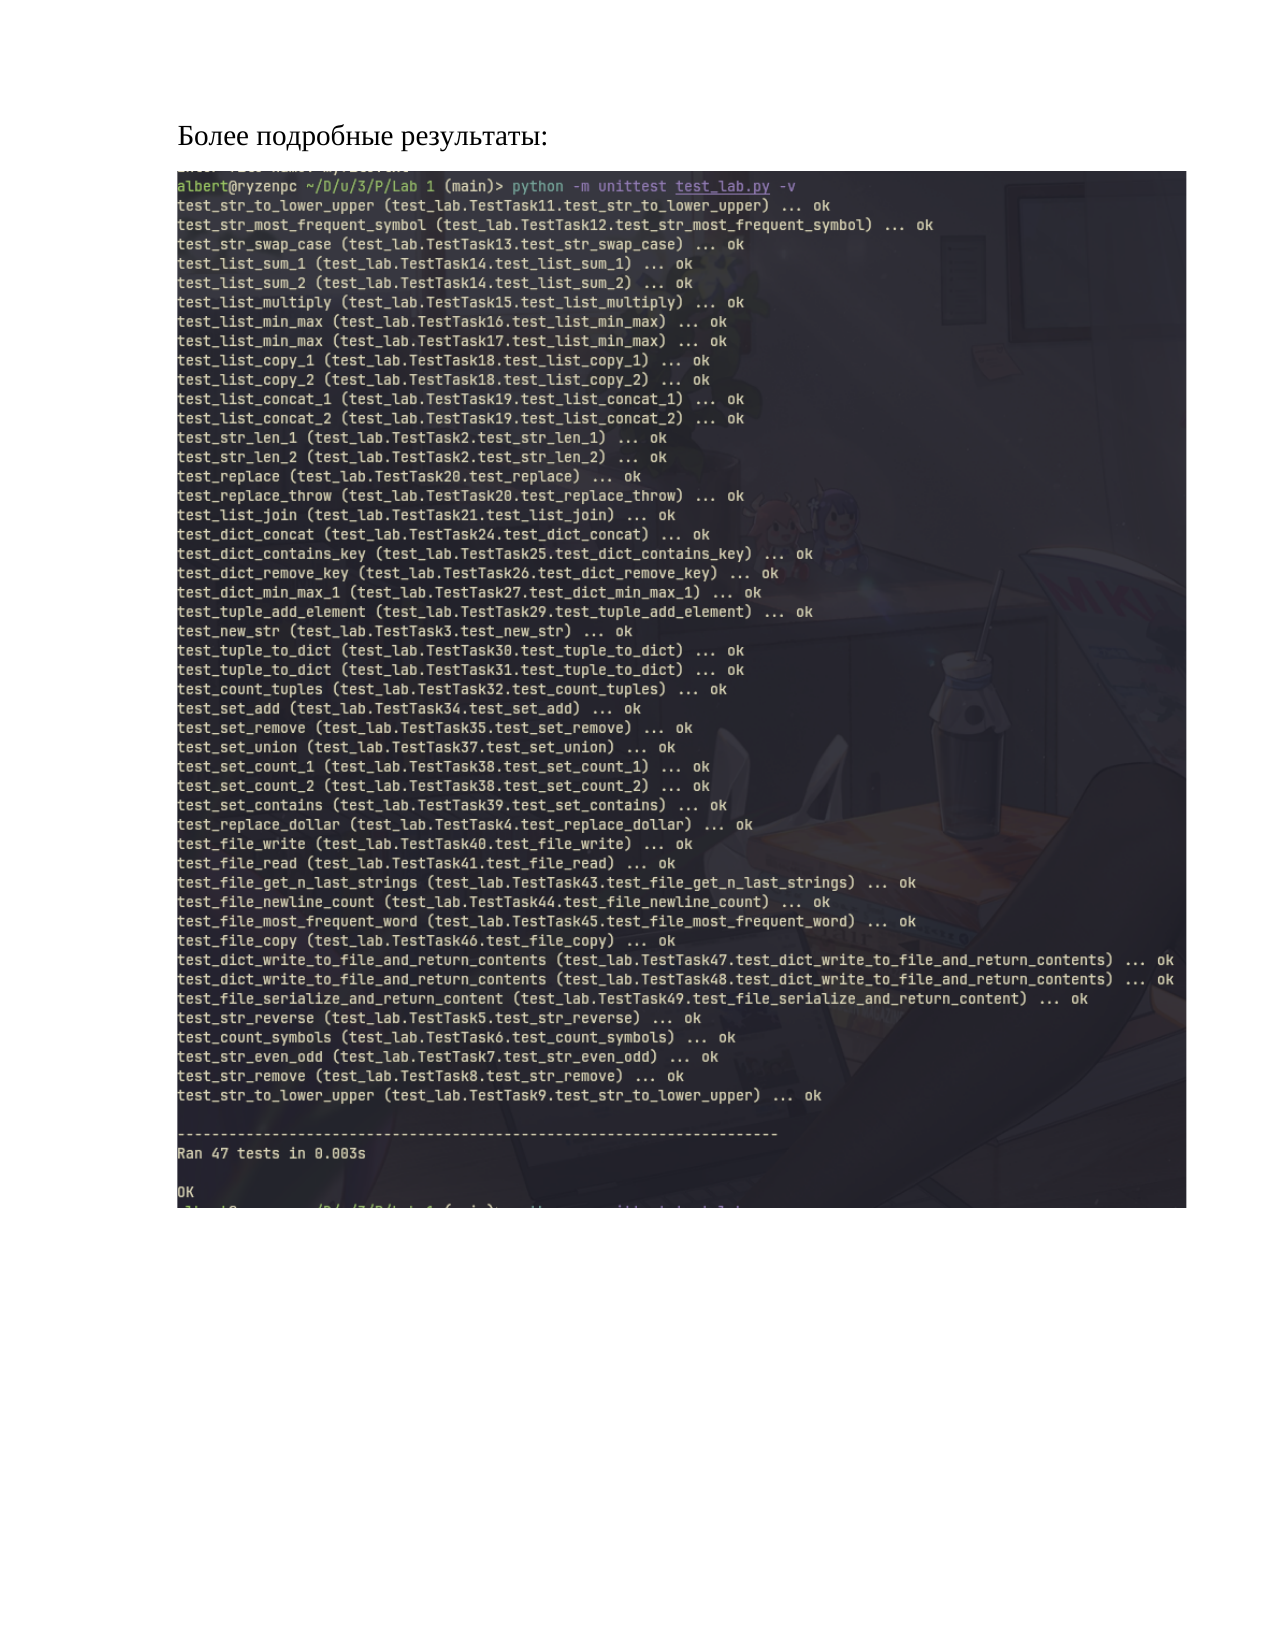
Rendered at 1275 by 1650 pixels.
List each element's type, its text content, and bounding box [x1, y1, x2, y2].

picture [177, 171, 1187, 1208]
text Более подробные результаты: [177, 118, 1186, 152]
